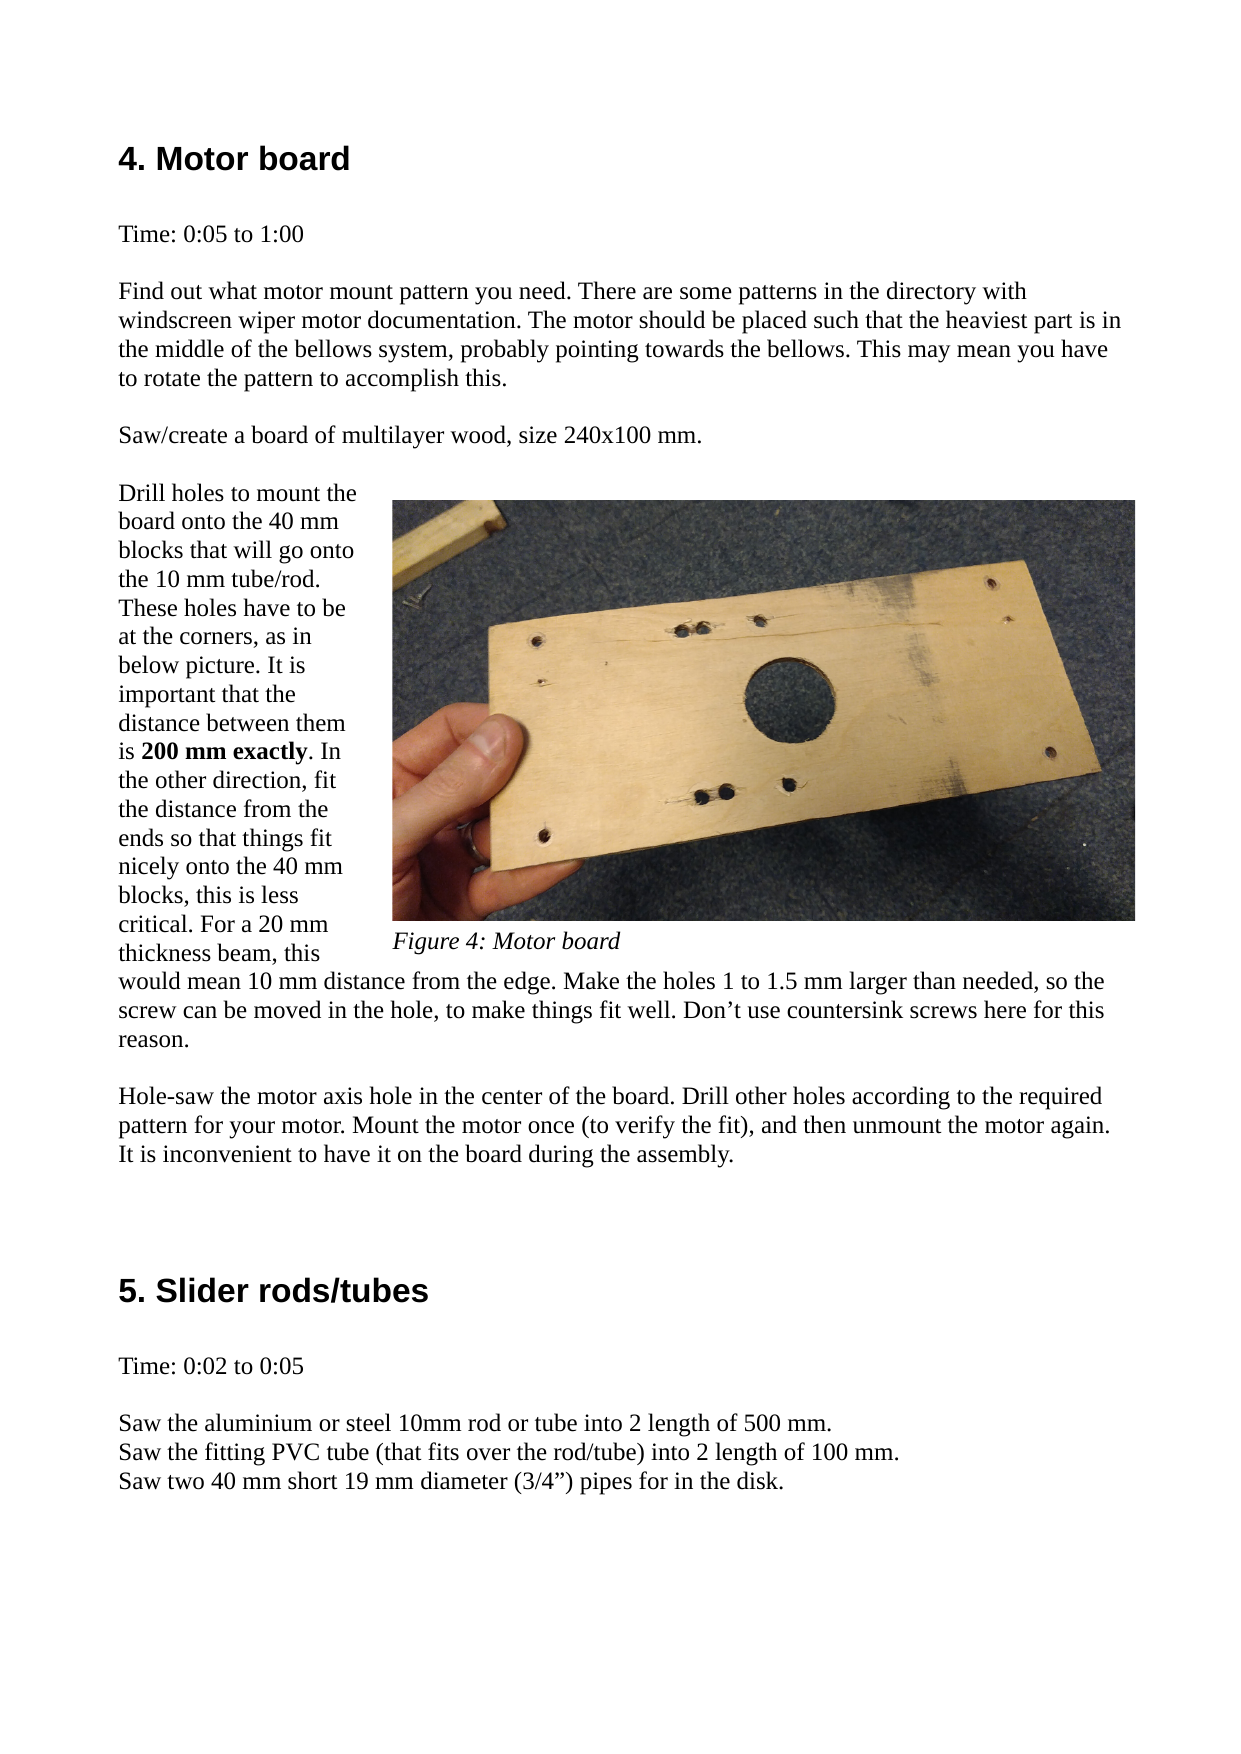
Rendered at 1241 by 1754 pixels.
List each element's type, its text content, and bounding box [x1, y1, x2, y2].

text Hole-saw the motor axis hole in the center of the board. Drill other holes according to the required pattern for your motor. Mount the motor once (to verify the fit), and then unmount the motor again. It is inconvenient to have it on the board during the assembly. [118, 1081, 1122, 1168]
picture [392, 500, 1135, 921]
text Figure 4: Motor board [392, 921, 1135, 955]
text Saw two 40 mm short 19 mm diameter (3/4”) pipes for in the disk. [118, 1466, 1122, 1494]
text Saw the fitting PVC tube (that fits over the rod/tube) into 2 length of 100 mm. [118, 1437, 1122, 1466]
text Time: 0:02 to 0:05 [118, 1351, 1122, 1379]
text Find out what motor mount pattern you need. There are some patterns in the directory with windscreen wiper motor documentation. The motor should be placed such that the heaviest part is in the middle of the bellows system, probably pointing towards the bellows. This may mean you have to rotate the pattern to accomplish this. [118, 276, 1122, 391]
text Drill holes to mount the board onto the 40 mm blocks that will go onto the 10 mm tube/rod. These holes have to be at the corners, as in below picture. It is important that the distance between them is 200 mm exactly. In the other direction, fit the distance from the ends so that things fit nicely onto the 40 mm blocks, this is less critical. For a 20 mm thickness beam, this would mean 10 mm distance from the edge. Make the holes 1 to 1.5 mm larger than needed, so the screw can be moved in the hole, to make things fit well. Don’t use countersink screws here for this reason. [118, 478, 1135, 1053]
text Saw/create a board of multilayer wood, size 240x100 mm. [118, 420, 1122, 449]
text Saw the aluminium or steel 10mm rod or tube into 2 length of 500 mm. [118, 1408, 1122, 1437]
subtitle 4. Motor board [118, 139, 1122, 178]
subtitle 5. Slider rods/tubes [118, 1271, 1122, 1309]
text Time: 0:05 to 1:00 [118, 219, 1122, 248]
